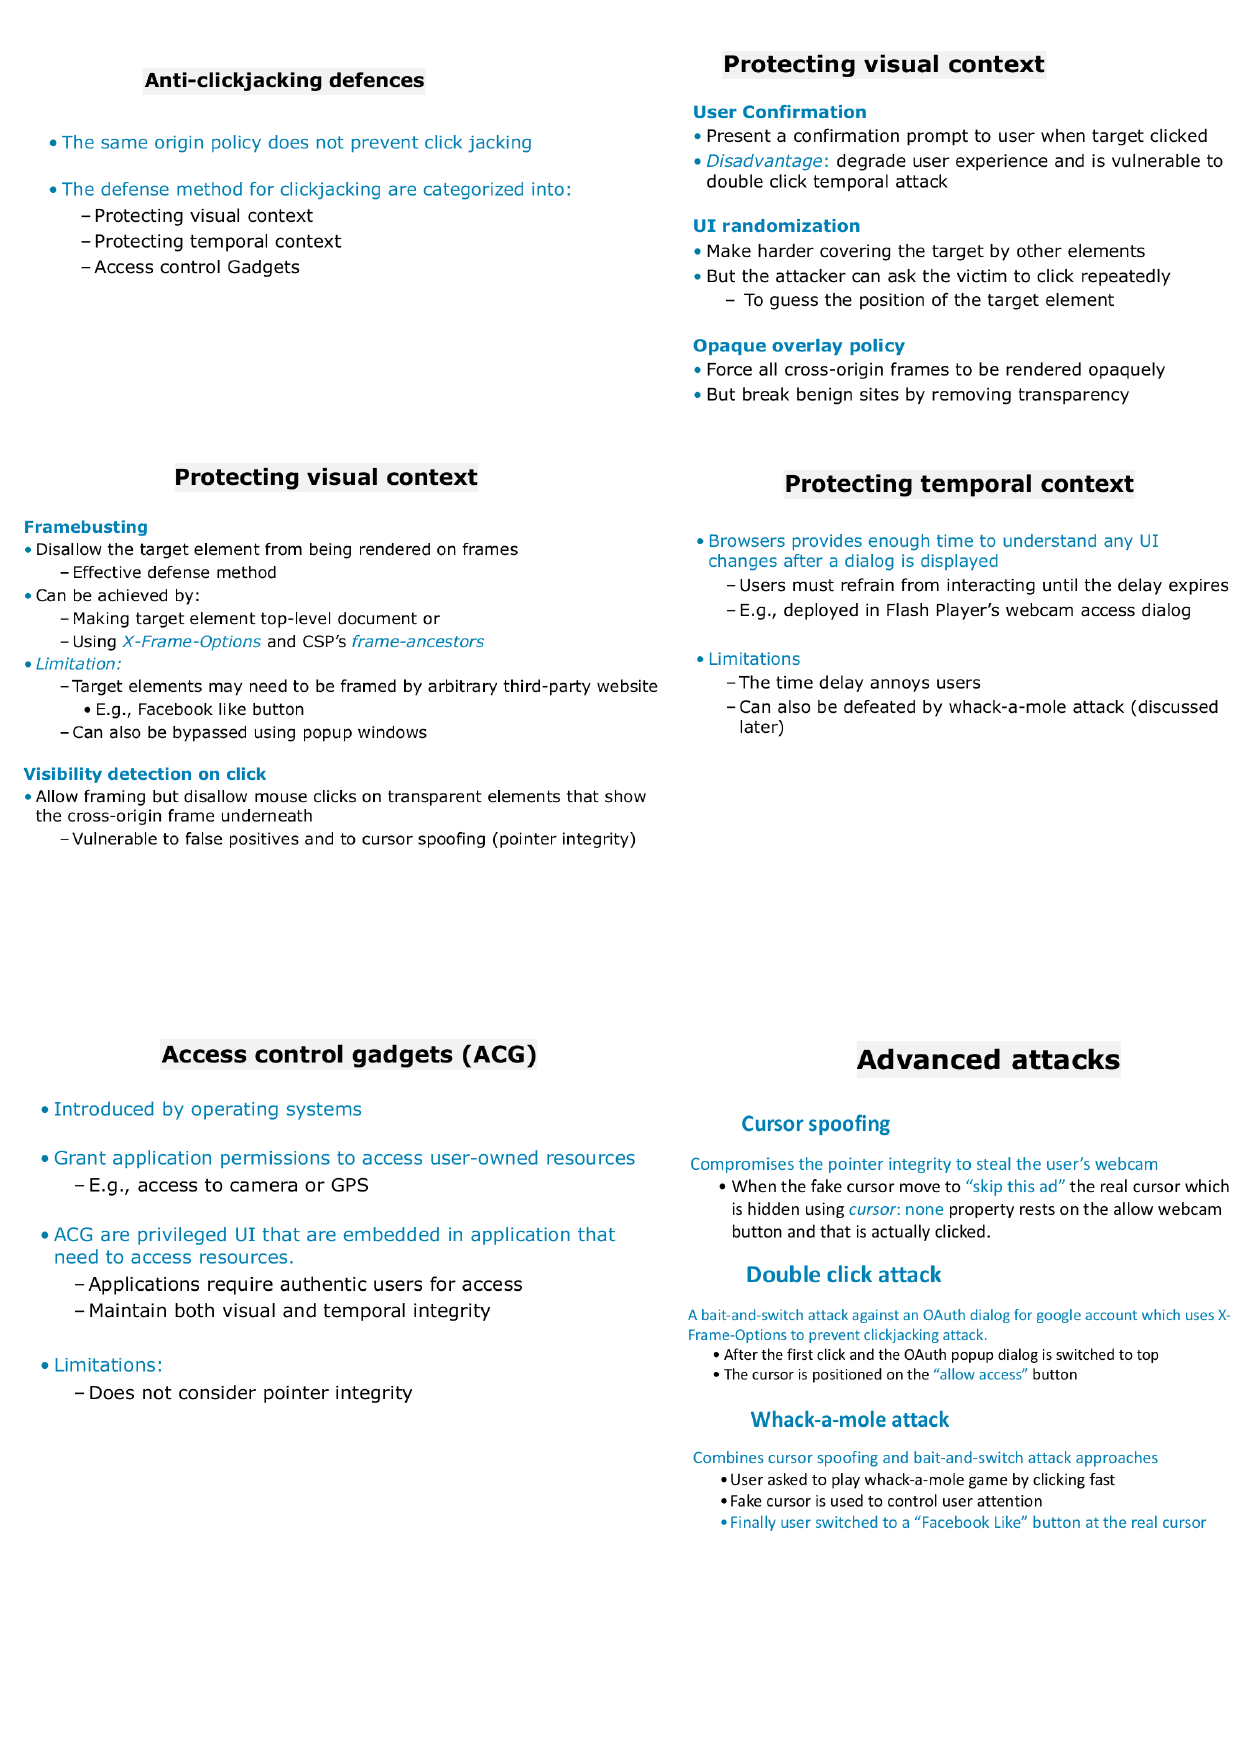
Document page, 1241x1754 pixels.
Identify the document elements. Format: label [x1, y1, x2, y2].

picture [41, 1099, 637, 1403]
picture [21, 516, 661, 850]
picture [174, 463, 479, 492]
picture [743, 1261, 944, 1287]
picture [694, 530, 1231, 738]
picture [687, 1153, 1232, 1246]
picture [690, 99, 1226, 406]
picture [48, 131, 574, 278]
picture [857, 1041, 1121, 1078]
picture [739, 1112, 892, 1136]
picture [783, 470, 1135, 499]
picture [687, 1306, 1232, 1383]
picture [745, 1405, 952, 1434]
picture [722, 51, 1047, 79]
picture [159, 1039, 538, 1070]
picture [691, 1448, 1209, 1534]
picture [142, 68, 426, 95]
